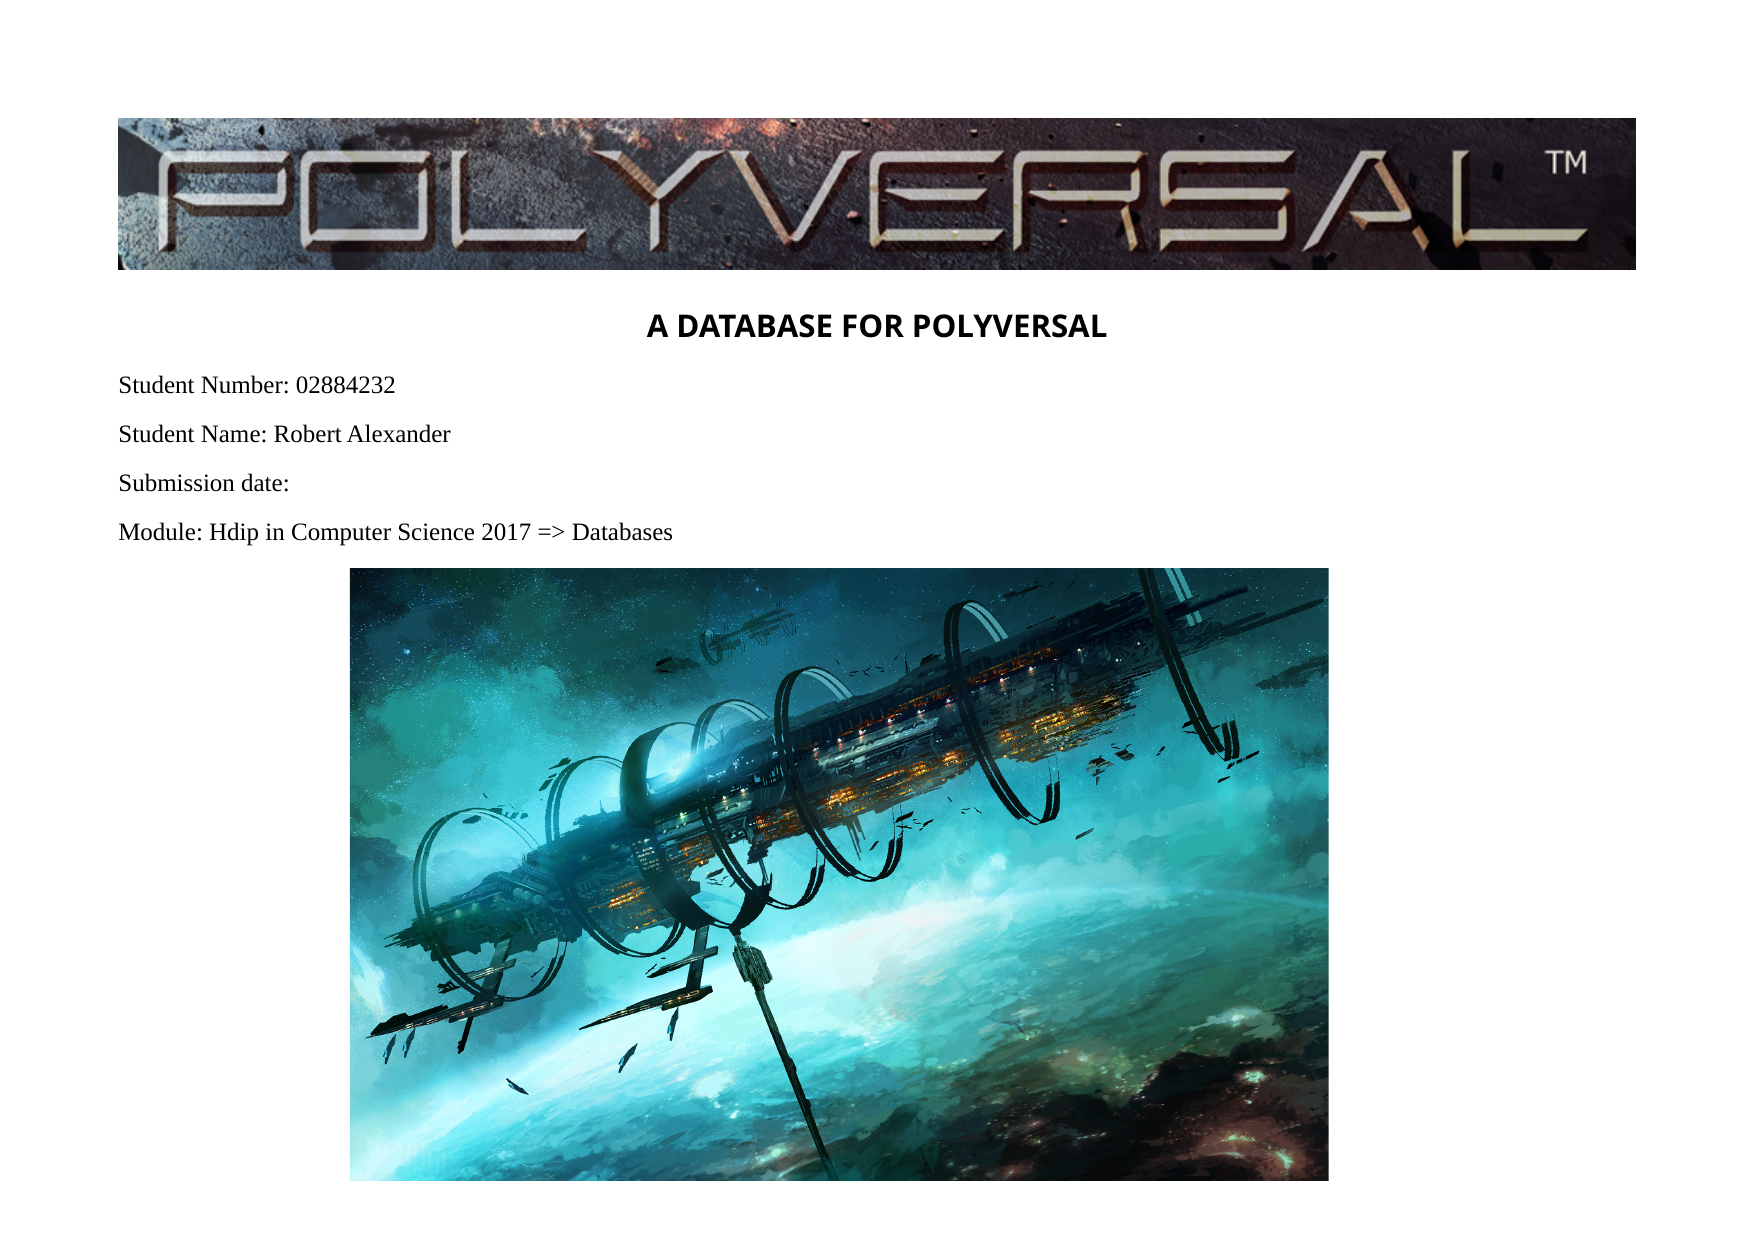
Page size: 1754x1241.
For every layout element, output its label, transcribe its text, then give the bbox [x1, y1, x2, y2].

text Student Number: 02884232 [118, 370, 1636, 399]
picture [349, 568, 1329, 1181]
text Module: Hdip in Computer Science 2017 => Databases [118, 517, 1636, 546]
text Submission date: [118, 468, 1636, 497]
picture [118, 118, 1636, 270]
text Student Name: Robert Alexander [118, 419, 1636, 448]
text A DATABASE FOR POLYVERSAL [118, 304, 1636, 347]
